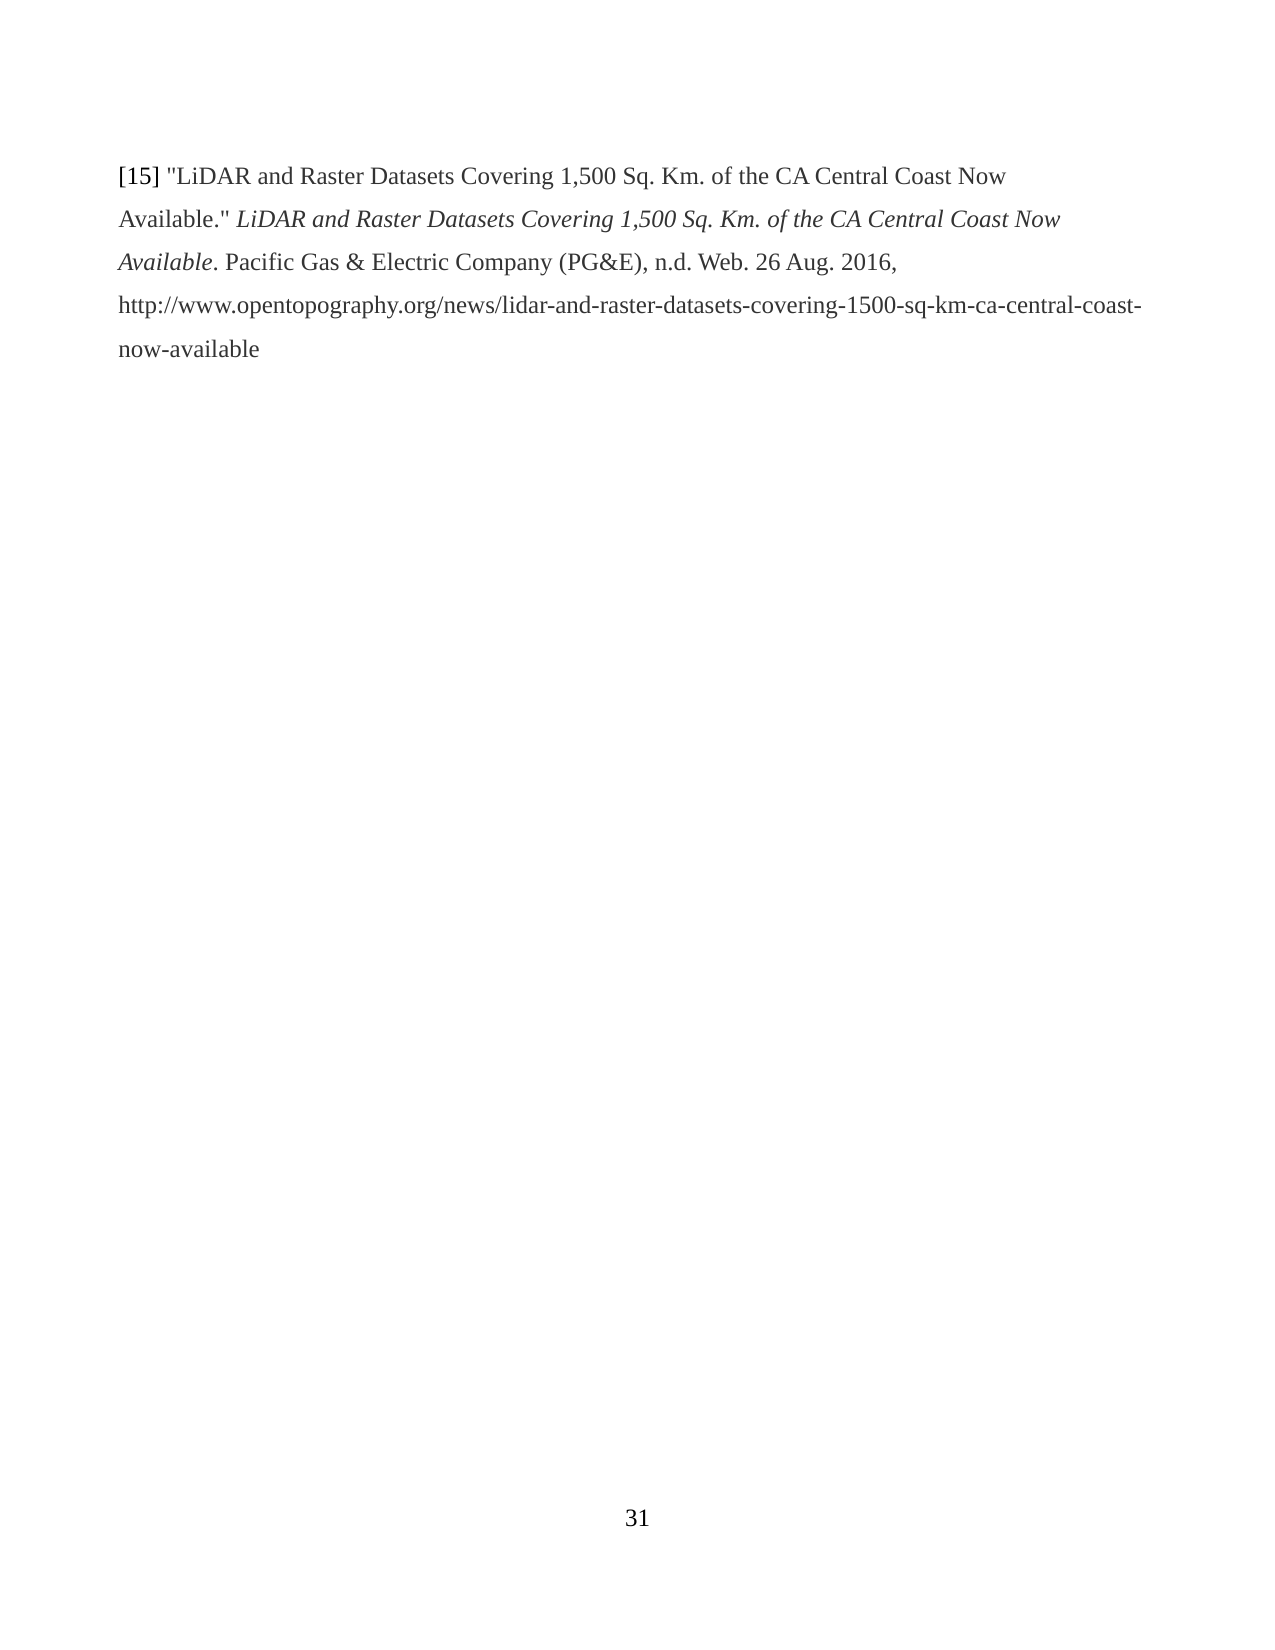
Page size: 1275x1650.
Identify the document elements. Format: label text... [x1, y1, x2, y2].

text [15] "LiDAR and Raster Datasets Covering 1,500 Sq. Km. of the CA Central Coast Now Available." LiDAR and Raster Datasets Covering 1,500 Sq. Km. of the CA Central Coast Now Available. Pacific Gas & Electric Company (PG&E), n.d. Web. 26 Aug. 2016, http://www.opentopography.org/news/lidar-and-raster-datasets-covering-1500-sq-km-ca-central-coast-now-available [118, 161, 1157, 362]
